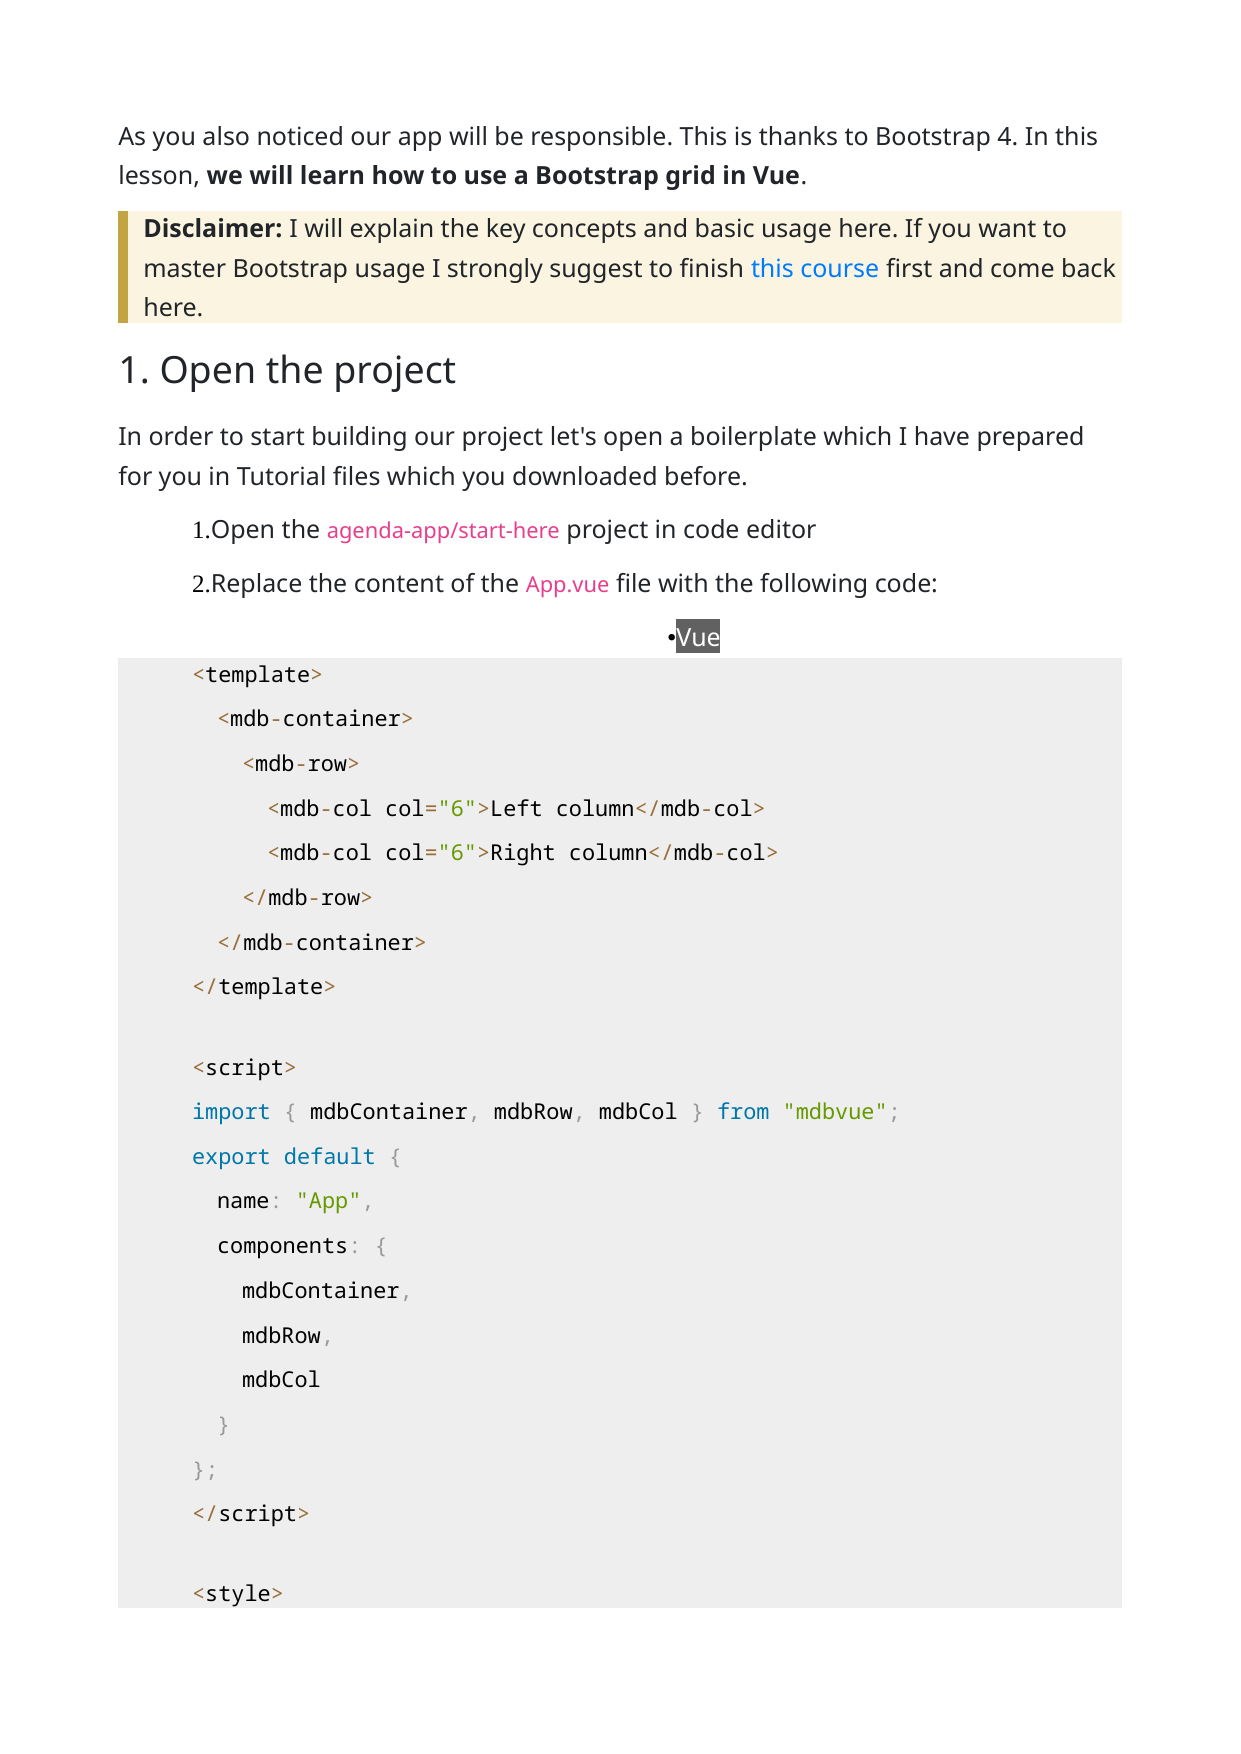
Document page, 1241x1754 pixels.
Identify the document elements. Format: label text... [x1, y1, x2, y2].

subtitle 1. Open the project [118, 343, 1122, 394]
list <mdb-row> [118, 748, 1122, 778]
text In order to start building our project let's open a boilerplate which I have prepared for you in Tutorial files which you downloaded before. [118, 419, 1122, 492]
list export default { [118, 1141, 1122, 1171]
list mdbCol [118, 1364, 1122, 1394]
list name: "App", [118, 1186, 1122, 1215]
list Replace the content of the App.vue file with the following code: [118, 566, 1122, 600]
list </script> [118, 1498, 1122, 1528]
text Disclaimer: I will explain the key concepts and basic usage here. If you want to master Bootstrap usage I strongly suggest to finish this course first and come back here. [128, 211, 1122, 323]
list </mdb-row> [118, 882, 1122, 912]
list <style> [118, 1578, 1122, 1608]
list mdbRow, [118, 1319, 1122, 1349]
list <script> [118, 1051, 1122, 1081]
list <mdb-col col="6">Right column</mdb-col> [118, 837, 1122, 867]
list Open the agenda-app/start-here project in code editor [118, 512, 1122, 546]
list }; [118, 1454, 1122, 1483]
list <mdb-col col="6">Left column</mdb-col> [118, 793, 1122, 822]
list <mdb-container> [118, 703, 1122, 733]
text As you also noticed our app will be responsible. This is thanks to Bootstrap 4. In this lesson, we will learn how to use a Bootstrap grid in Vue. [118, 118, 1122, 191]
list <template> [118, 658, 1122, 688]
list </mdb-container> [118, 927, 1122, 956]
list import { mdbContainer, mdbRow, mdbCol } from "mdbvue"; [118, 1096, 1122, 1126]
list Vue [118, 619, 1122, 653]
list } [118, 1409, 1122, 1439]
list </template> [118, 971, 1122, 1001]
list mdbContainer, [118, 1275, 1122, 1305]
list components: { [118, 1230, 1122, 1260]
